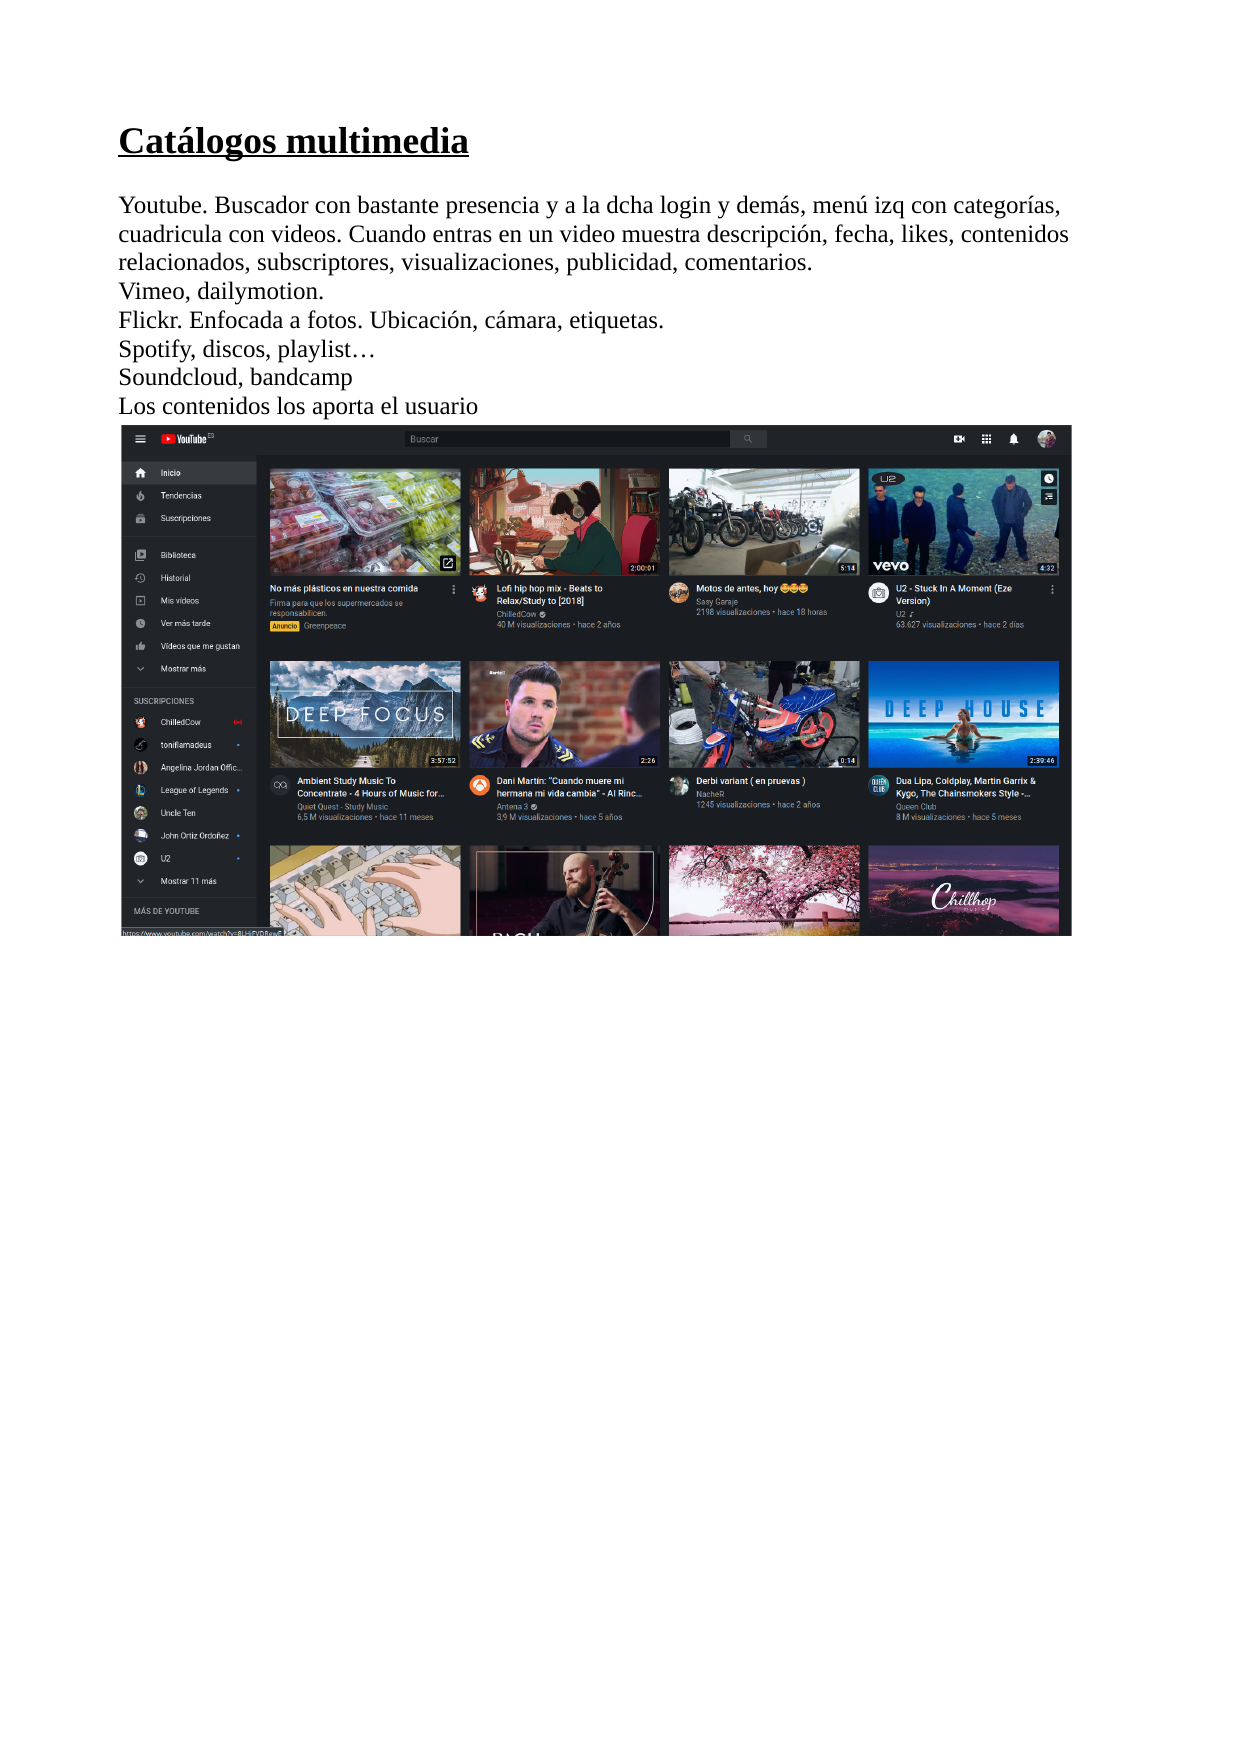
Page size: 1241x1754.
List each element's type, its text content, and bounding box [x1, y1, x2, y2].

text Youtube. Buscador con bastante presencia y a la dcha login y demás, menú izq con categorías, cuadricula con videos. Cuando entras en un video muestra descripción, fecha, likes, contenidos relacionados, subscriptores, visualizaciones, publicidad, comentarios. [118, 190, 1122, 276]
text Soundcloud, bandcamp [118, 362, 1122, 391]
text Los contenidos los aporta el usuario [118, 391, 1122, 420]
text Catálogos multimedia [118, 118, 1122, 161]
picture [121, 425, 1072, 936]
text Flickr. Enfocada a fotos. Ubicación, cámara, etiquetas. [118, 305, 1122, 334]
text Spotify, discos, playlist… [118, 334, 1122, 362]
text Vimeo, dailymotion. [118, 276, 1122, 305]
